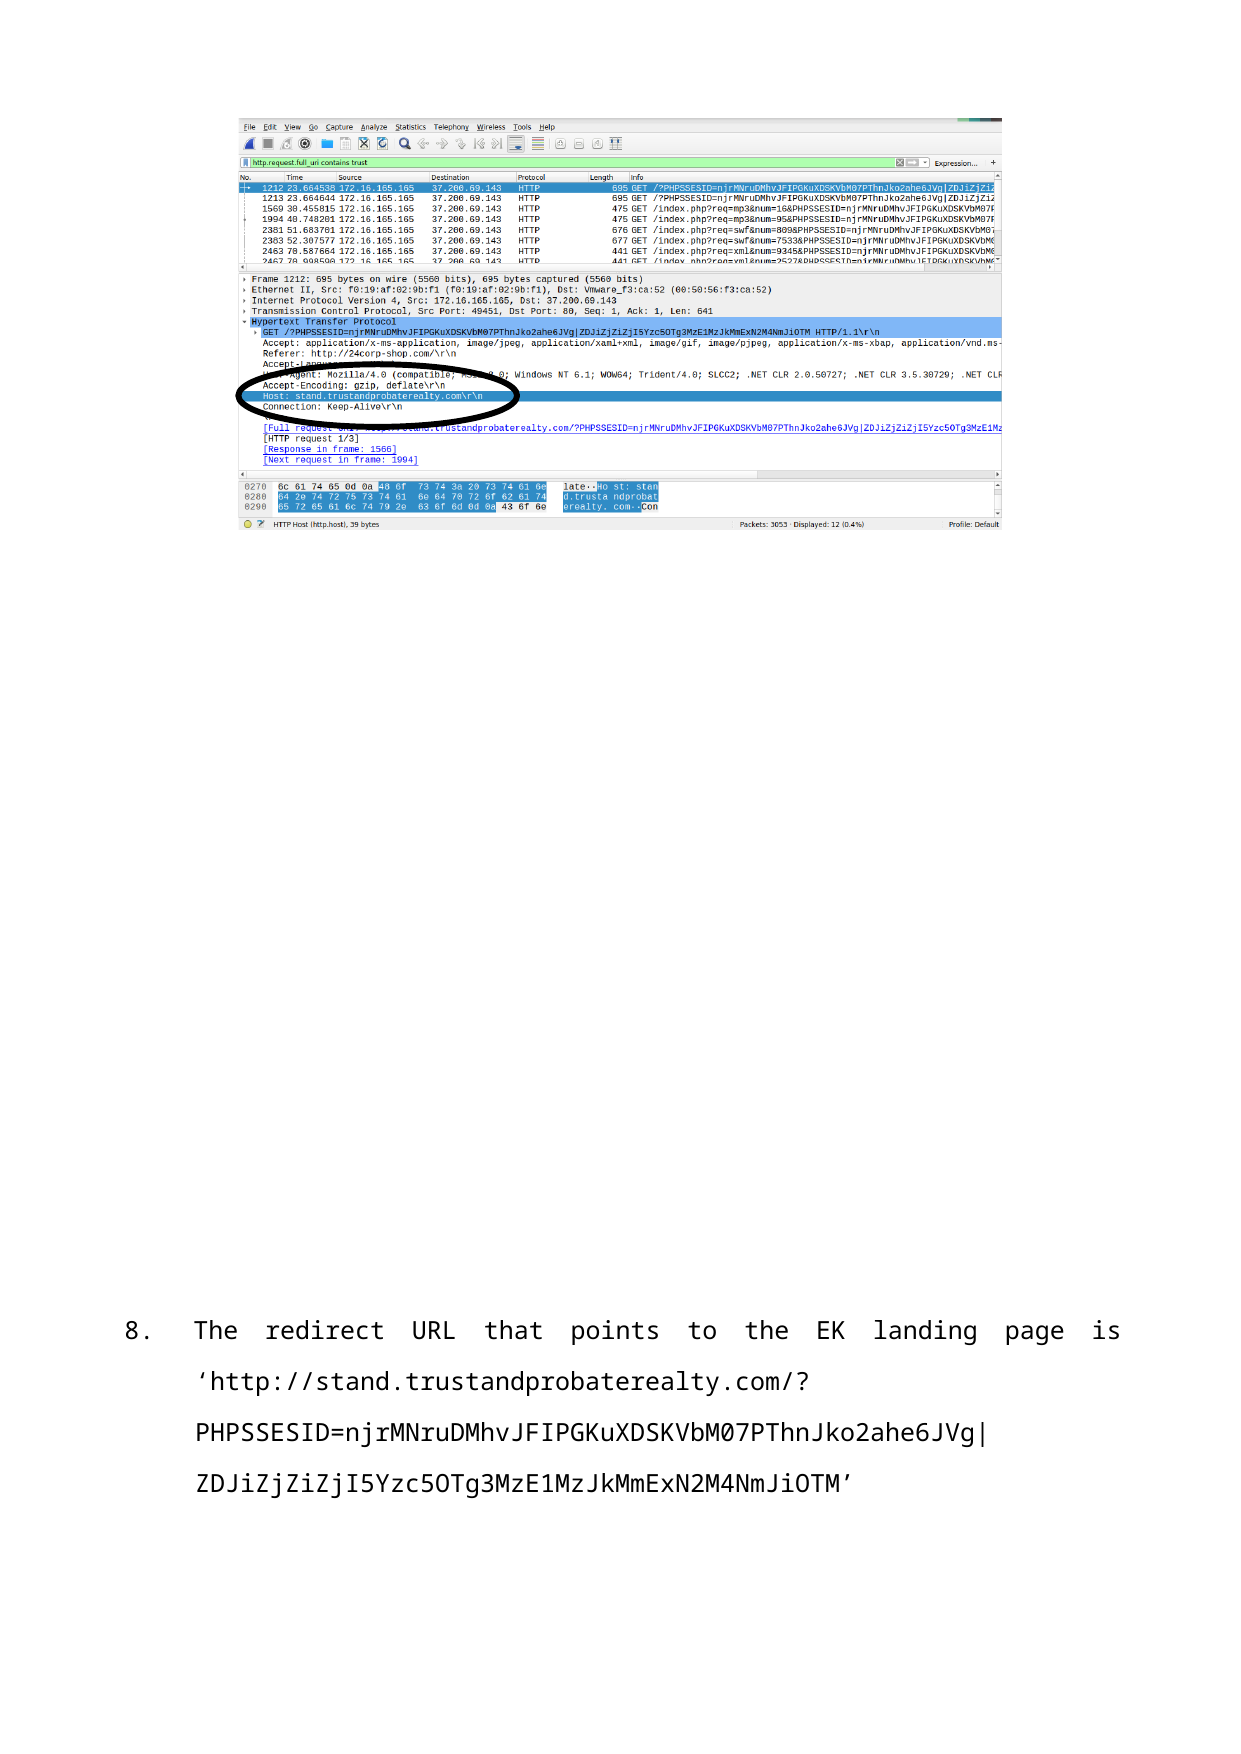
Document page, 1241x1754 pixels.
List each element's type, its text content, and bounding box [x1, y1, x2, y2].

picture [238, 118, 1002, 530]
picture [242, 368, 513, 423]
list The redirect URL that points to the EK landing page is ‘http://stand.trustandprobaterealty.com/?PHPSSESID=njrMNruDMhvJFIPGKuXDSKVbM07PThnJko2ahe6JVg|ZDJiZjZiZjI5Yzc5OTg3MzE1MzJkMmExN2M4NmJiOTM’ [124, 1313, 1122, 1500]
